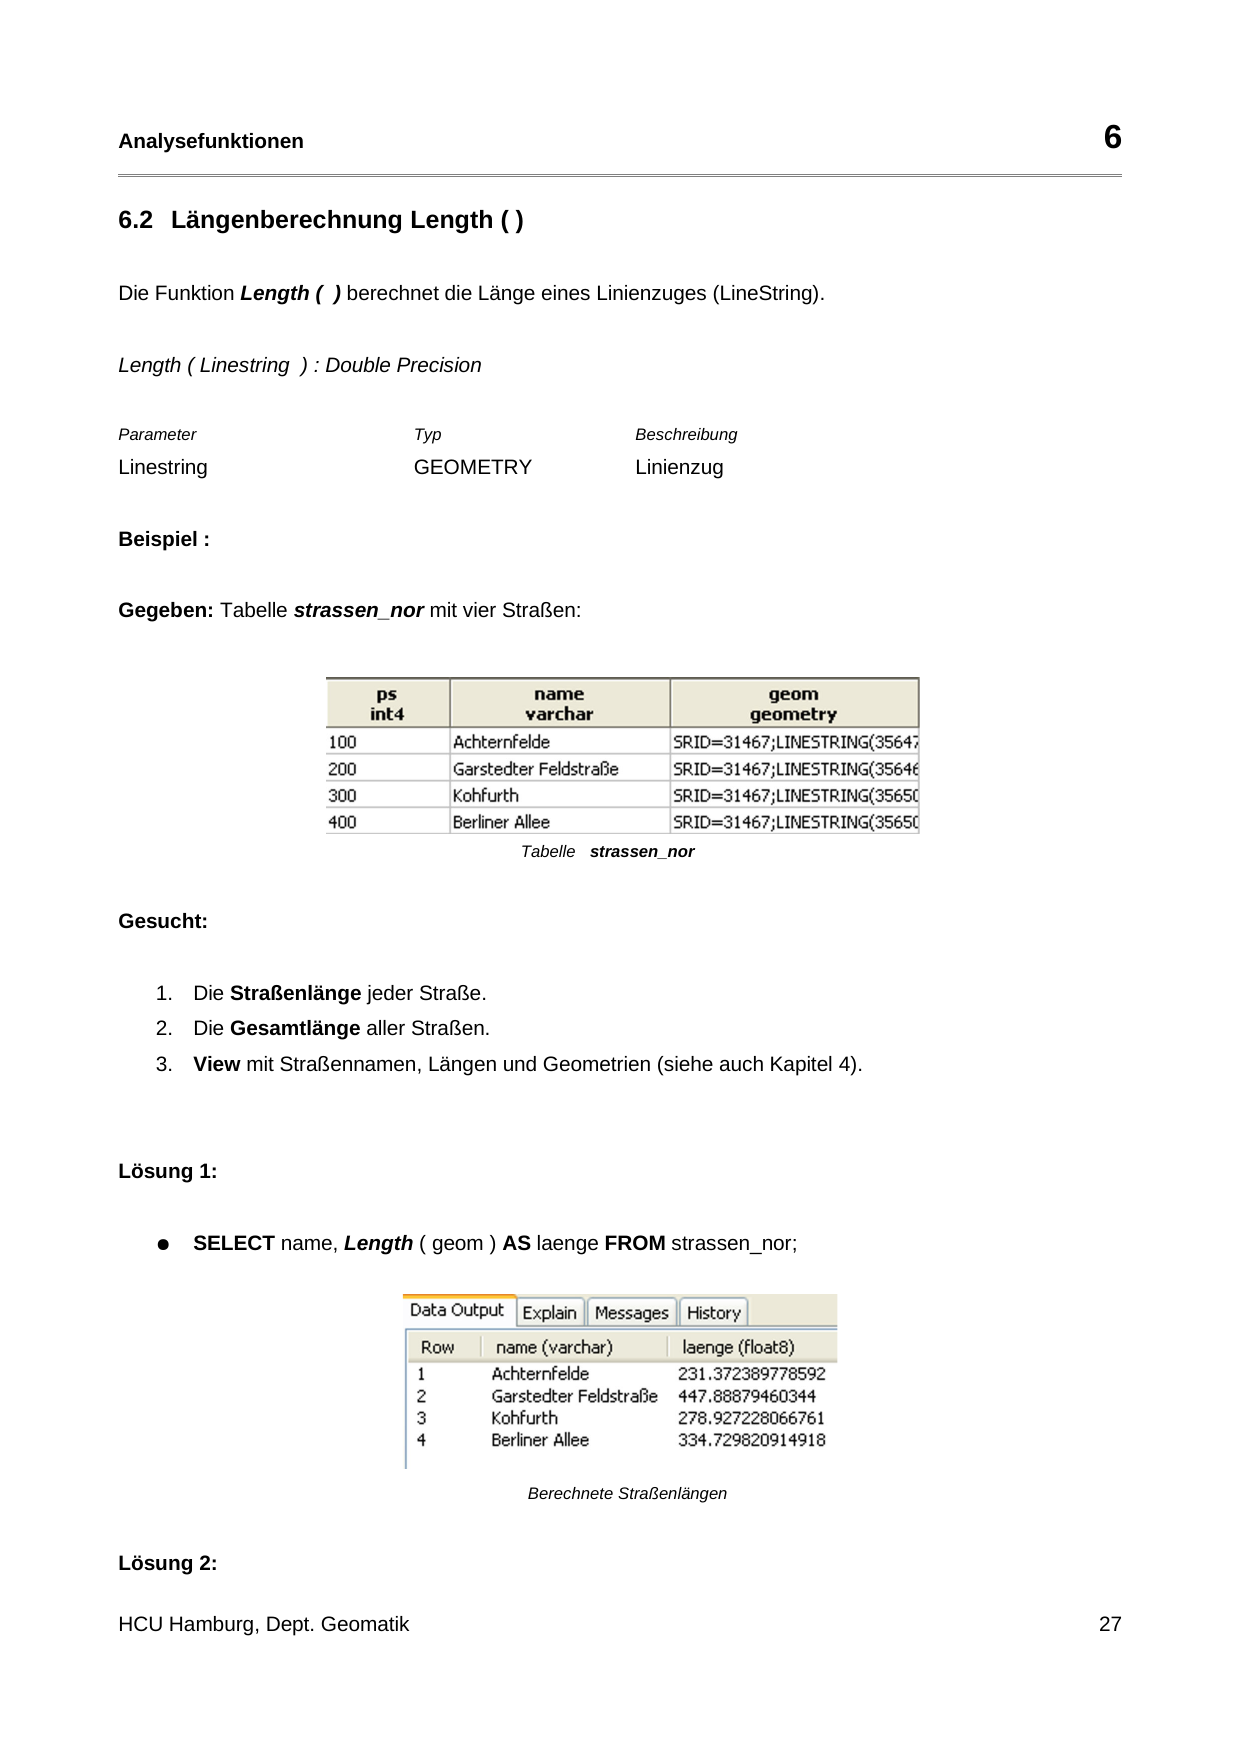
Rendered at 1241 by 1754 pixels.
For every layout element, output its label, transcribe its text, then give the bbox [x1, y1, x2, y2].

list Die Gesamtlänge aller Straßen. [156, 1017, 1122, 1040]
text Lösung 1: [118, 1160, 1122, 1183]
text Die Funktion Length ( ) berechnet die Länge eines Linienzuges (LineString). [118, 282, 1122, 305]
text Length ( Linestring ) : Double Precision [118, 353, 1122, 377]
subtitle Längenberechnung Length ( ) [118, 206, 1122, 234]
picture [326, 677, 920, 834]
text Lösung 2: [118, 1552, 1122, 1575]
text Gegeben: Tabelle strassen_nor mit vier Straßen: [118, 599, 1122, 622]
text Parameter Typ Beschreibung [118, 425, 1122, 443]
text Gesucht: [118, 910, 1122, 933]
text Berechnete Straßenlängen [118, 1303, 1122, 1504]
text Linestring GEOMETRY Linienzug [118, 456, 1122, 479]
list View mit Straßennamen, Längen und Geometrien (siehe auch Kapitel 4). [156, 1053, 1122, 1076]
list Die Straßenlänge jeder Straße. [156, 981, 1122, 1004]
text Beispiel : [118, 527, 1122, 551]
list SELECT name, Length ( geom ) AS laenge FROM strassen_nor; [156, 1231, 1122, 1254]
text Tabelle strassen_nor [118, 670, 1122, 861]
picture [402, 1294, 838, 1469]
